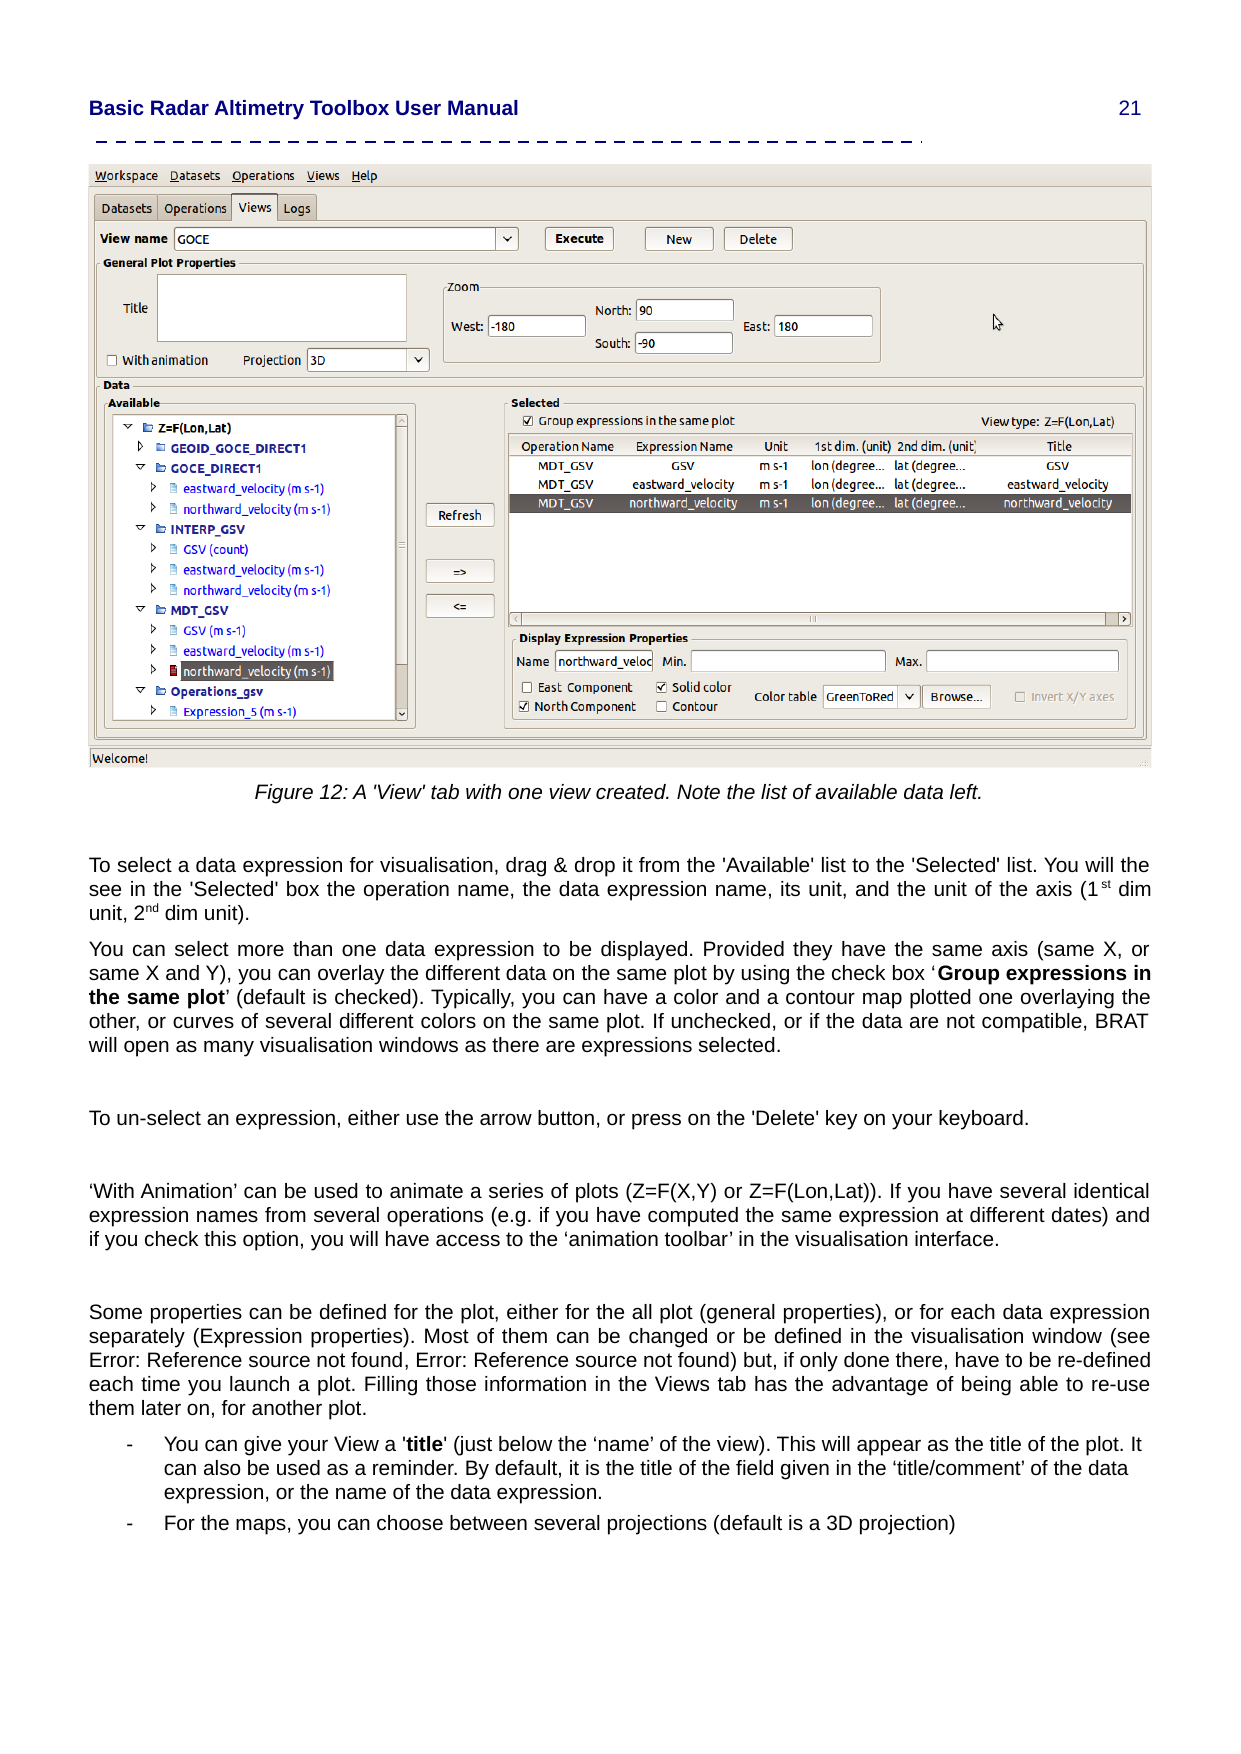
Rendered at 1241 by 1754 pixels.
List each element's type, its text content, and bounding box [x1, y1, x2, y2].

text Some properties can be defined for the plot, either for the all plot (general properties), or for each data expression separately (Expression properties). Most of them can be changed or be defined in the visualisation window (see Erreur : source de la référence non trouvée, Erreur : source de la référence non trouvée) but, if only done there, have to be re-defined each time you launch a plot. Filling those information in the Views tab has the advantage of being able to re-use them later on, for another plot. [88, 1300, 1152, 1419]
text Figure 12: A 'View' tab with one view created. Note the list of available data left. [88, 780, 1152, 804]
text ‘With Animation’ can be used to animate a series of plots (Z=F(X,Y) or Z=F(Lon,Lat)). If you have several identical expression names from several operations (e.g. if you have computed the same expression at different dates) and if you check this option, you will have access to the ‘animation toolbar’ in the visualisation interface. [88, 1179, 1152, 1251]
text To select a data expression for visualisation, drag & drop it from the 'Available' list to the 'Selected' list. You will the see in the 'Selected' box the operation name, the data expression name, its unit, and the unit of the axis (1st dim unit, 2nd dim unit). [88, 853, 1152, 925]
list For the maps, you can choose between several projections (default is a 3D projection) [126, 1510, 1152, 1534]
list You can give your View a 'title' (just below the ‘name’ of the view). This will appear as the title of the plot. It can also be used as a reminder. By default, it is the title of the field given in the ‘title/comment’ of the data expression, or the name of the data expression. [126, 1432, 1152, 1504]
text To un-select an expression, either use the arrow button, or press on the 'Delete' key on your keyboard. [88, 1106, 1152, 1130]
text You can select more than one data expression to be displayed. Provided they have the same axis (same X, or same X and Y), you can overlay the different data on the same plot by using the check box ‘Group expressions in the same plot’ (default is checked). Typically, you can have a color and a contour map plotted one overlaying the other, or curves of several different colors on the same plot. If unchecked, or if the data are not compatible, BRAT will open as many visualisation windows as there are expressions selected. [88, 937, 1152, 1057]
picture [88, 164, 1152, 768]
